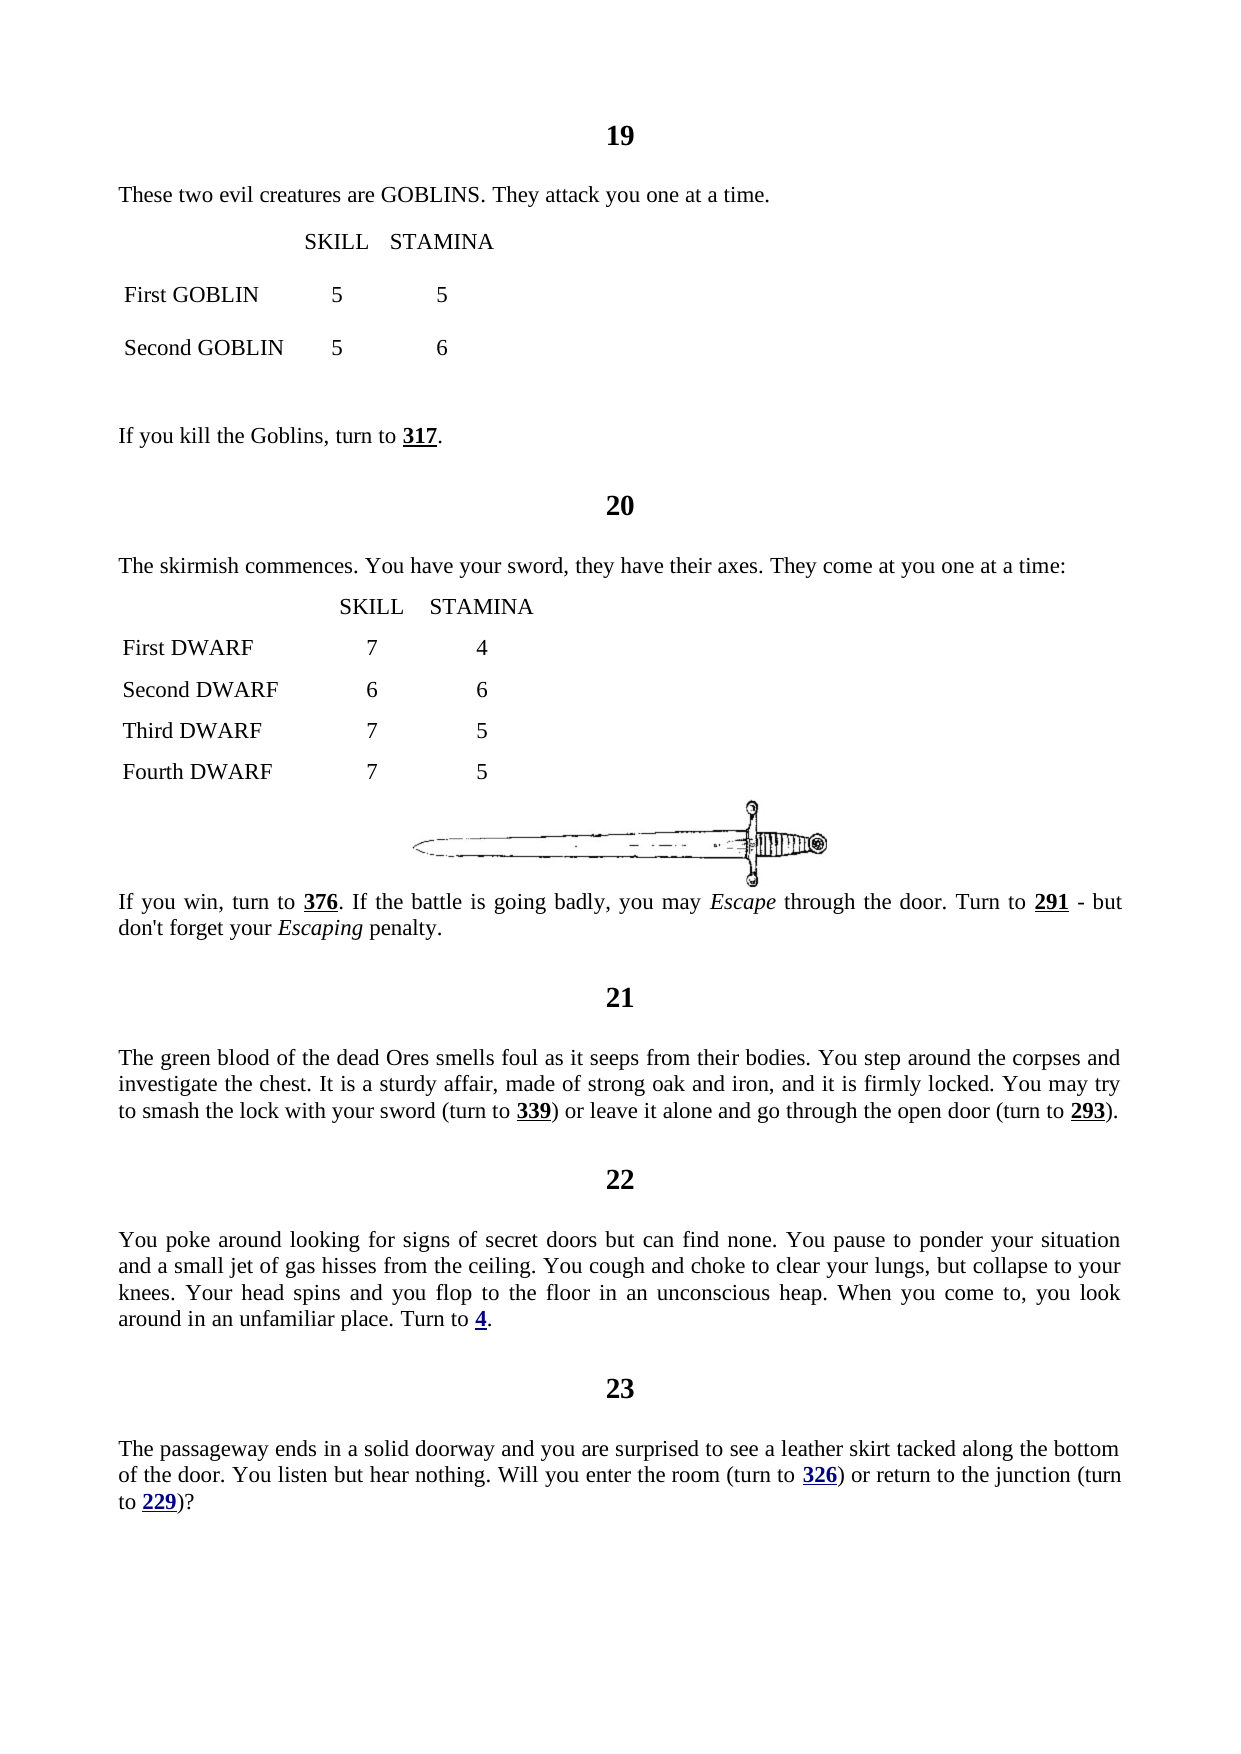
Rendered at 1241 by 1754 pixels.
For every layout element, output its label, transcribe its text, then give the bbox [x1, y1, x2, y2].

table_cell 6 [323, 676, 420, 717]
subtitle 21 [118, 980, 1122, 1014]
table_header [118, 223, 291, 275]
text These two evil creatures are GOBLINS. They attack you one at a time. [118, 181, 1122, 208]
text If you kill the Goblins, turn to 317. [118, 422, 1122, 449]
table_header [118, 593, 323, 634]
table_cell 5 [291, 328, 382, 381]
table_cell 5 [420, 758, 543, 799]
table_header SKILL [323, 593, 420, 634]
table_cell Fourth DWARF [118, 758, 323, 799]
table_cell 5 [382, 275, 501, 328]
table_cell 7 [323, 634, 420, 676]
table_cell First DWARF [118, 634, 323, 676]
text You poke around looking for signs of secret doors but can find none. You pause to ponder your situation and a small jet of gas hisses from the ceiling. You cough and choke to clear your lungs, but collapse to your knees. Your head spins and you flop to the floor in an unconscious heap. When you come to, you look around in an unfamiliar place. Turn to 4. [118, 1226, 1122, 1332]
subtitle 22 [118, 1163, 1122, 1196]
picture [412, 799, 828, 888]
table_cell 4 [420, 634, 543, 676]
table_cell 5 [291, 275, 382, 328]
table_cell 5 [420, 717, 543, 758]
table_cell Second GOBLIN [118, 328, 291, 381]
subtitle 20 [118, 488, 1122, 522]
table_cell 6 [382, 328, 501, 381]
table_cell Third DWARF [118, 717, 323, 758]
table_header STAMINA [420, 593, 543, 634]
text The passageway ends in a solid doorway and you are surprised to see a leather skirt tacked along the bottom of the door. You listen but hear nothing. Will you enter the room (turn to 326) or return to the junction (turn to 229)? [118, 1434, 1122, 1514]
subtitle 23 [118, 1371, 1122, 1405]
table_header SKILL [291, 223, 382, 275]
table_header STAMINA [382, 223, 501, 275]
table_cell 6 [420, 676, 543, 717]
table_cell First GOBLIN [118, 275, 291, 328]
table_cell 7 [323, 758, 420, 799]
text The skirmish commences. You have your sword, they have their axes. They come at you one at a time: [118, 551, 1122, 578]
table_cell 7 [323, 717, 420, 758]
subtitle 19 [118, 118, 1122, 152]
text If you win, turn to 376. If the battle is going badly, you may Escape through the door. Turn to 291 - but don't forget your Escaping penalty. [118, 799, 1122, 941]
table_cell Second DWARF [118, 676, 323, 717]
text The green blood of the dead Ores smells foul as it seeps from their bodies. You step around the corpses and investigate the chest. It is a sturdy affair, made of strong oak and iron, and it is firmly locked. You may try to smash the lock with your sword (turn to 339) or leave it alone and go through the open door (turn to 293). [118, 1043, 1122, 1123]
